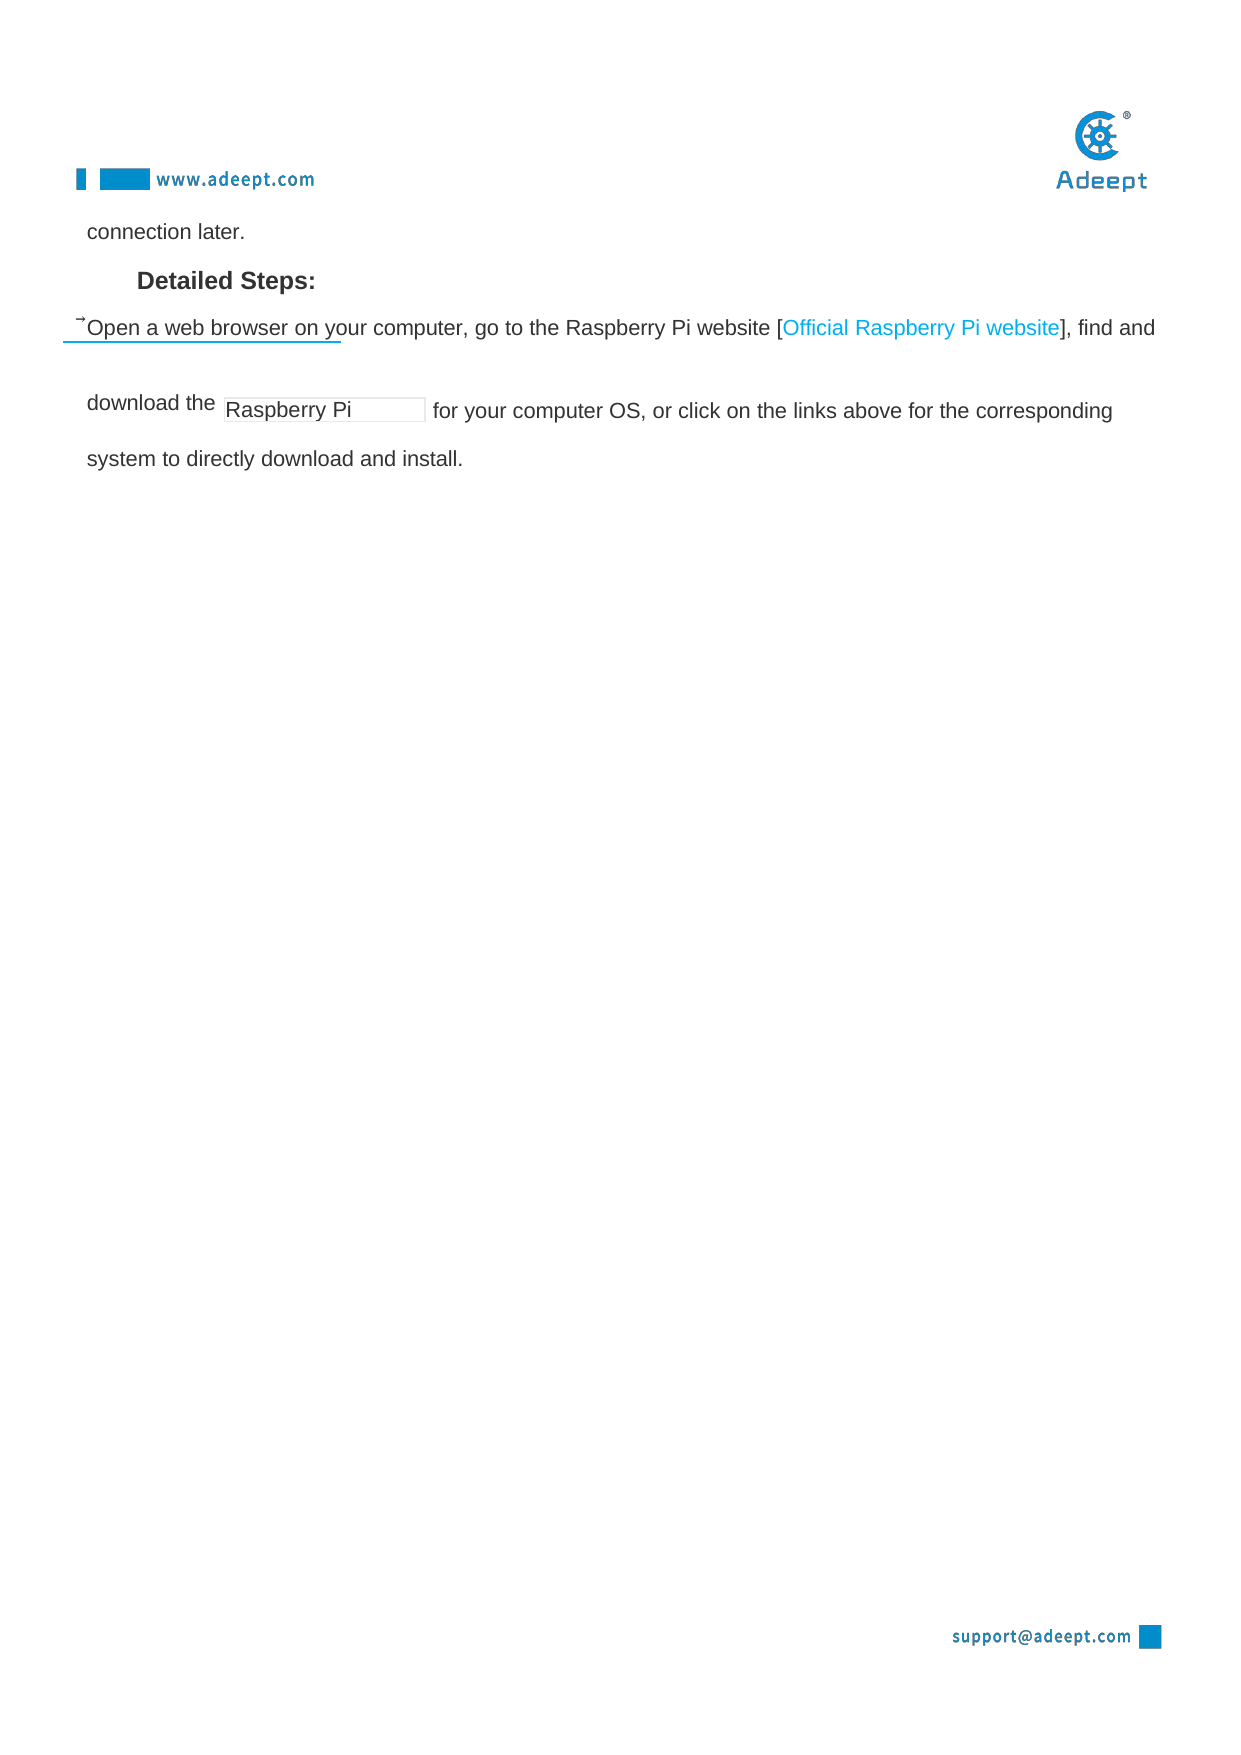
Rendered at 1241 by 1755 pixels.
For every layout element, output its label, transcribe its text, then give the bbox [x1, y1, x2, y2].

subtitle Detailed Steps: [137, 266, 1197, 295]
text ⃗Open a web browser on your computer, go to the Raspberry Pi website [Official Raspberry Pi website], find and [87, 312, 1197, 341]
text system to directly download and install. [87, 446, 1197, 471]
text Raspberry Pi Imager [225, 399, 424, 421]
text for your computer OS, or click on the links above for the corresponding [433, 397, 1197, 423]
list connection later. [62, 219, 1175, 244]
text download the [87, 390, 217, 415]
